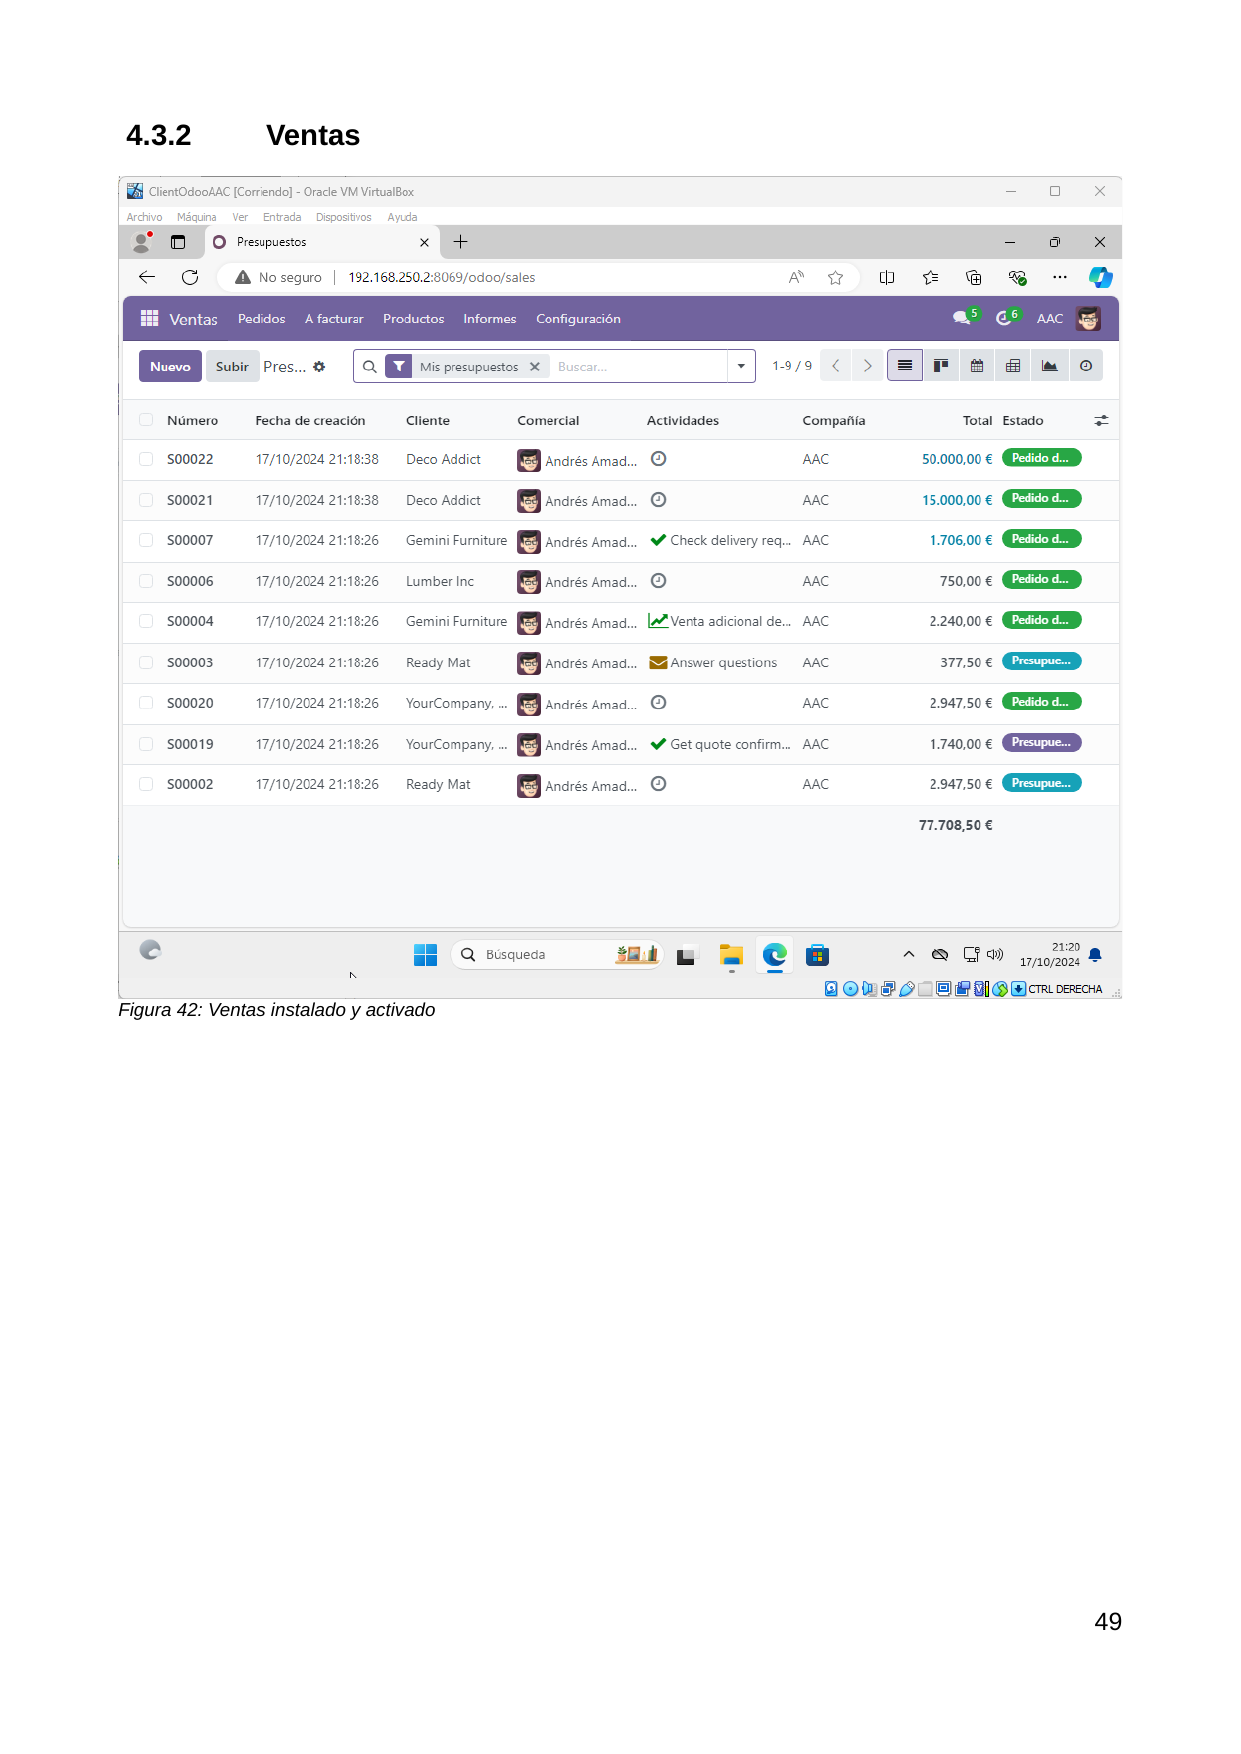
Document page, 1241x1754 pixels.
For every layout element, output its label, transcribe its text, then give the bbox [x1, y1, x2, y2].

text Figura 42: Ventas instalado y activado [118, 999, 1122, 1020]
picture [118, 176, 1123, 999]
subtitle Ventas [118, 118, 1122, 152]
